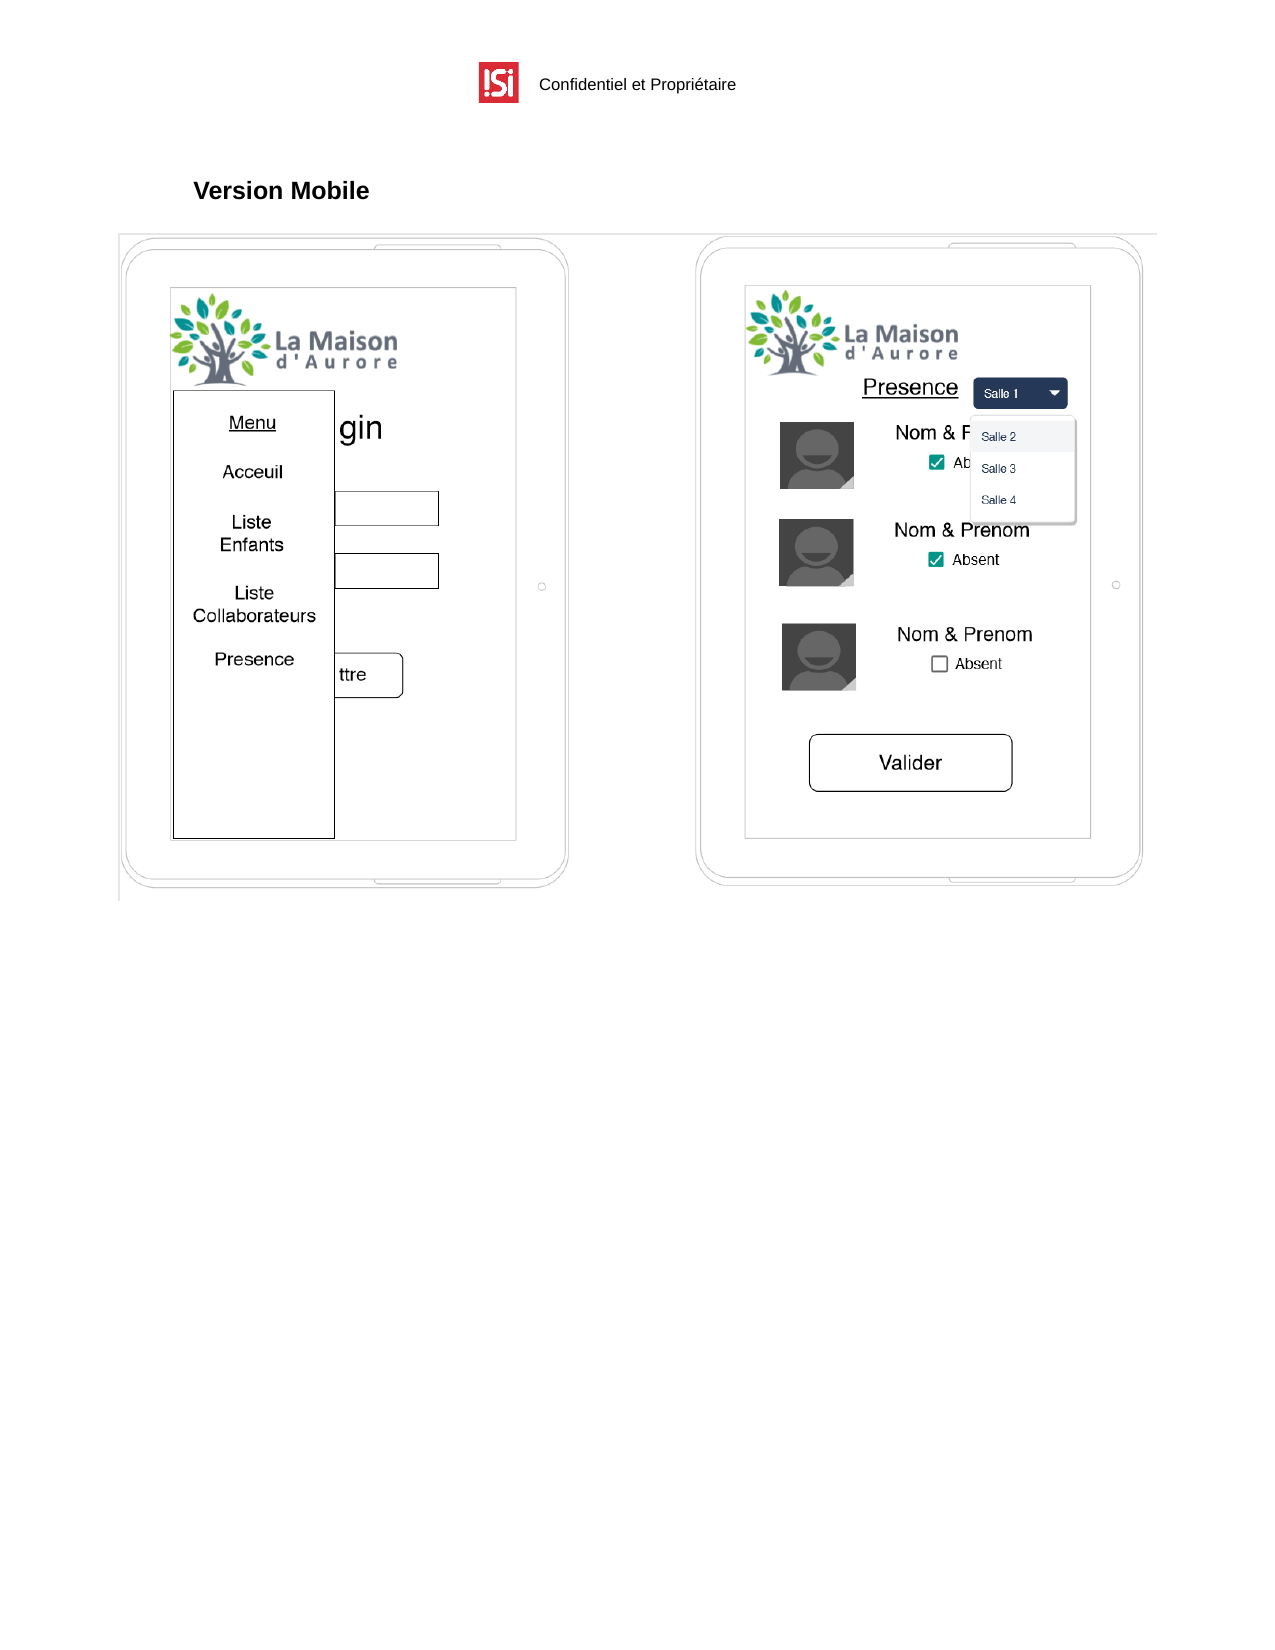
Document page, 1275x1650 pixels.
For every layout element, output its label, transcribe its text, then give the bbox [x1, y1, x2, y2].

subtitle Version Mobile [193, 176, 1157, 204]
